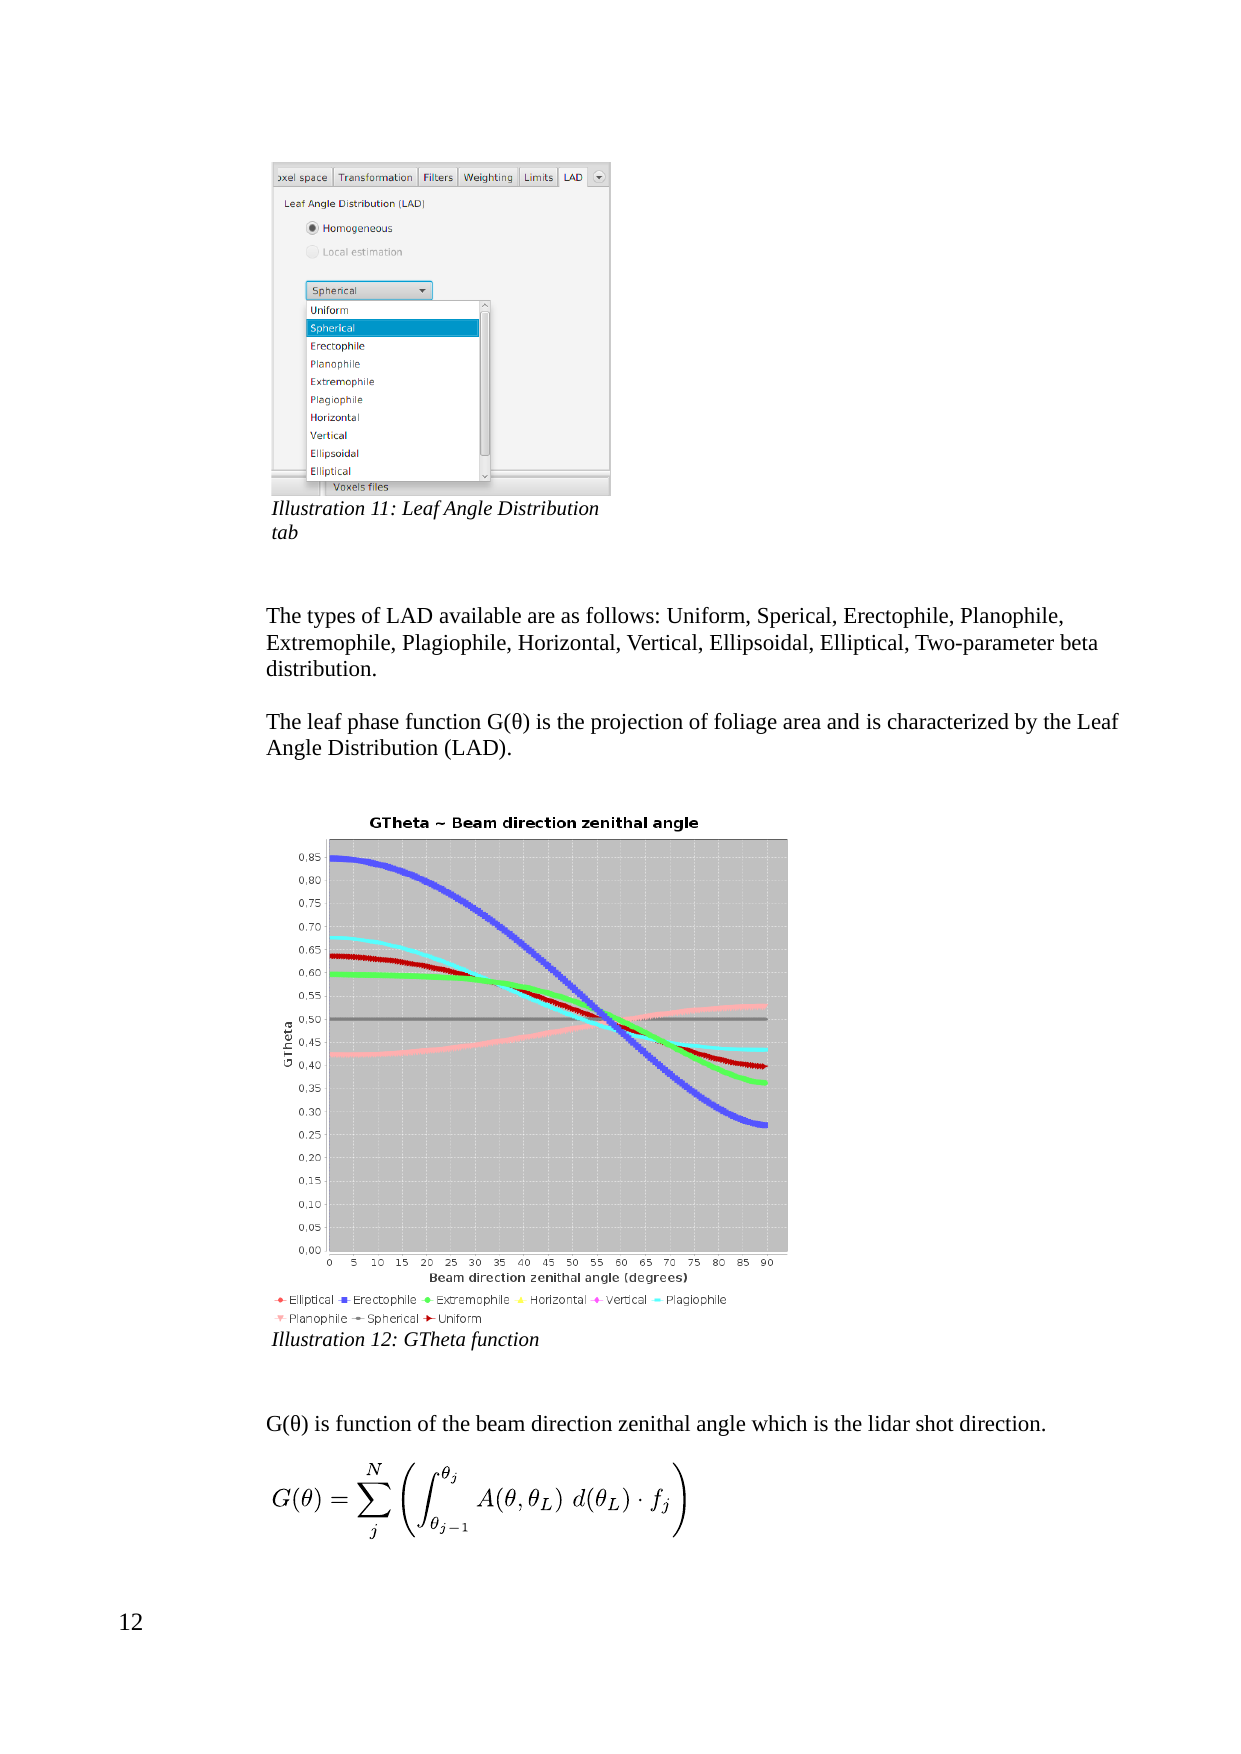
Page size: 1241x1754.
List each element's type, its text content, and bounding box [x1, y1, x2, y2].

table_header [118, 145, 1122, 550]
text The leaf phase function G(θ) is the projection of foliage area and is characterized by the Leaf Angle Distribution (LAD). [266, 708, 1122, 761]
text The types of LAD available are as follows: Uniform, Sperical, Erectophile, Planophile, Extremophile, Plagiophile, Horizontal, Vertical, Ellipsoidal, Elliptical, Two-parameter beta distribution. [266, 603, 1122, 682]
table_header [118, 1328, 1122, 1383]
table_header [118, 761, 1122, 1327]
text G(θ) is function of the beam direction zenithal angle which is the lidar shot direction. [266, 1410, 1122, 1436]
picture [271, 813, 796, 1328]
picture [271, 162, 611, 496]
